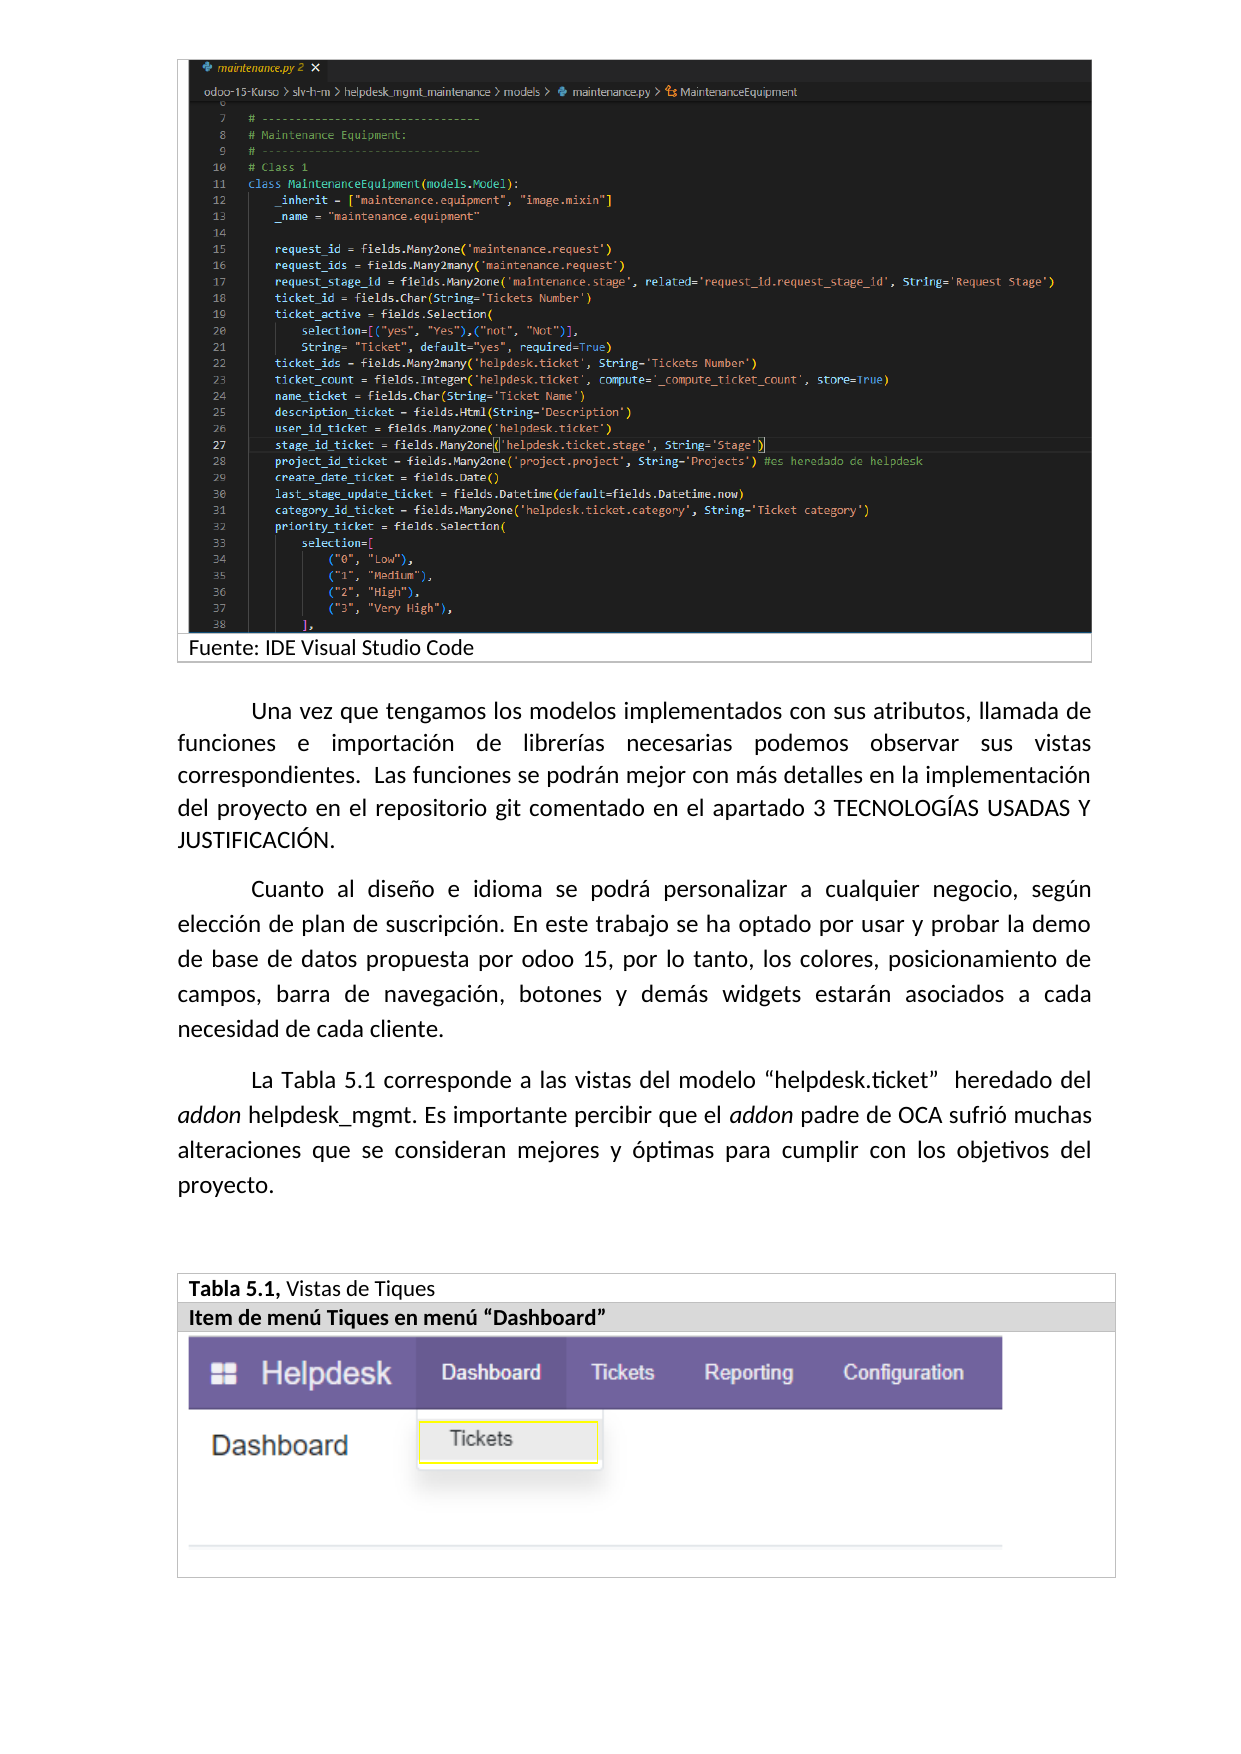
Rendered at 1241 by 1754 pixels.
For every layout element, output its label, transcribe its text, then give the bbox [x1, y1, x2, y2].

table_cell Fuente: IDE Visual Studio Code [178, 634, 1091, 661]
table_cell [178, 60, 188, 632]
text Cuanto al diseño e idioma se podrá personalizar a cualquier negocio, según elección de plan de suscripción. En este trabajo se ha optado por usar y probar la demo de base de datos propuesta por odoo 15, por lo tanto, los colores, posicionamiento de campos, barra de navegación, botones y demás widgets estarán asociados a cada necesidad de cada cliente. [177, 873, 1093, 1043]
text La Tabla 5.1 corresponde a las vistas del modelo “helpdesk.ticket” heredado del addon helpdesk_mgmt. Es importante percibir que el addon padre de OCA sufrió muchas alteraciones que se consideran mejores y óptimas para cumplir con los objetivos del proyecto. [177, 1064, 1093, 1200]
table_header Tabla 5.1, Vistas de Tiques [178, 1274, 1115, 1302]
table_cell [178, 1332, 1115, 1577]
list Una vez que tengamos los modelos implementados con sus atributos, llamada de funciones e importación de librerías necesarias podemos observar sus vistas correspondientes. Las funciones se podrán mejor con más detalles en la implementación del proyecto en el repositorio git comentado en el apartado 3 TECNOLOGÍAS USADAS Y JUSTIFICACIÓN. [177, 695, 1093, 854]
table_cell Item de menú Tiques en menú “Dashboard” [178, 1303, 1115, 1331]
